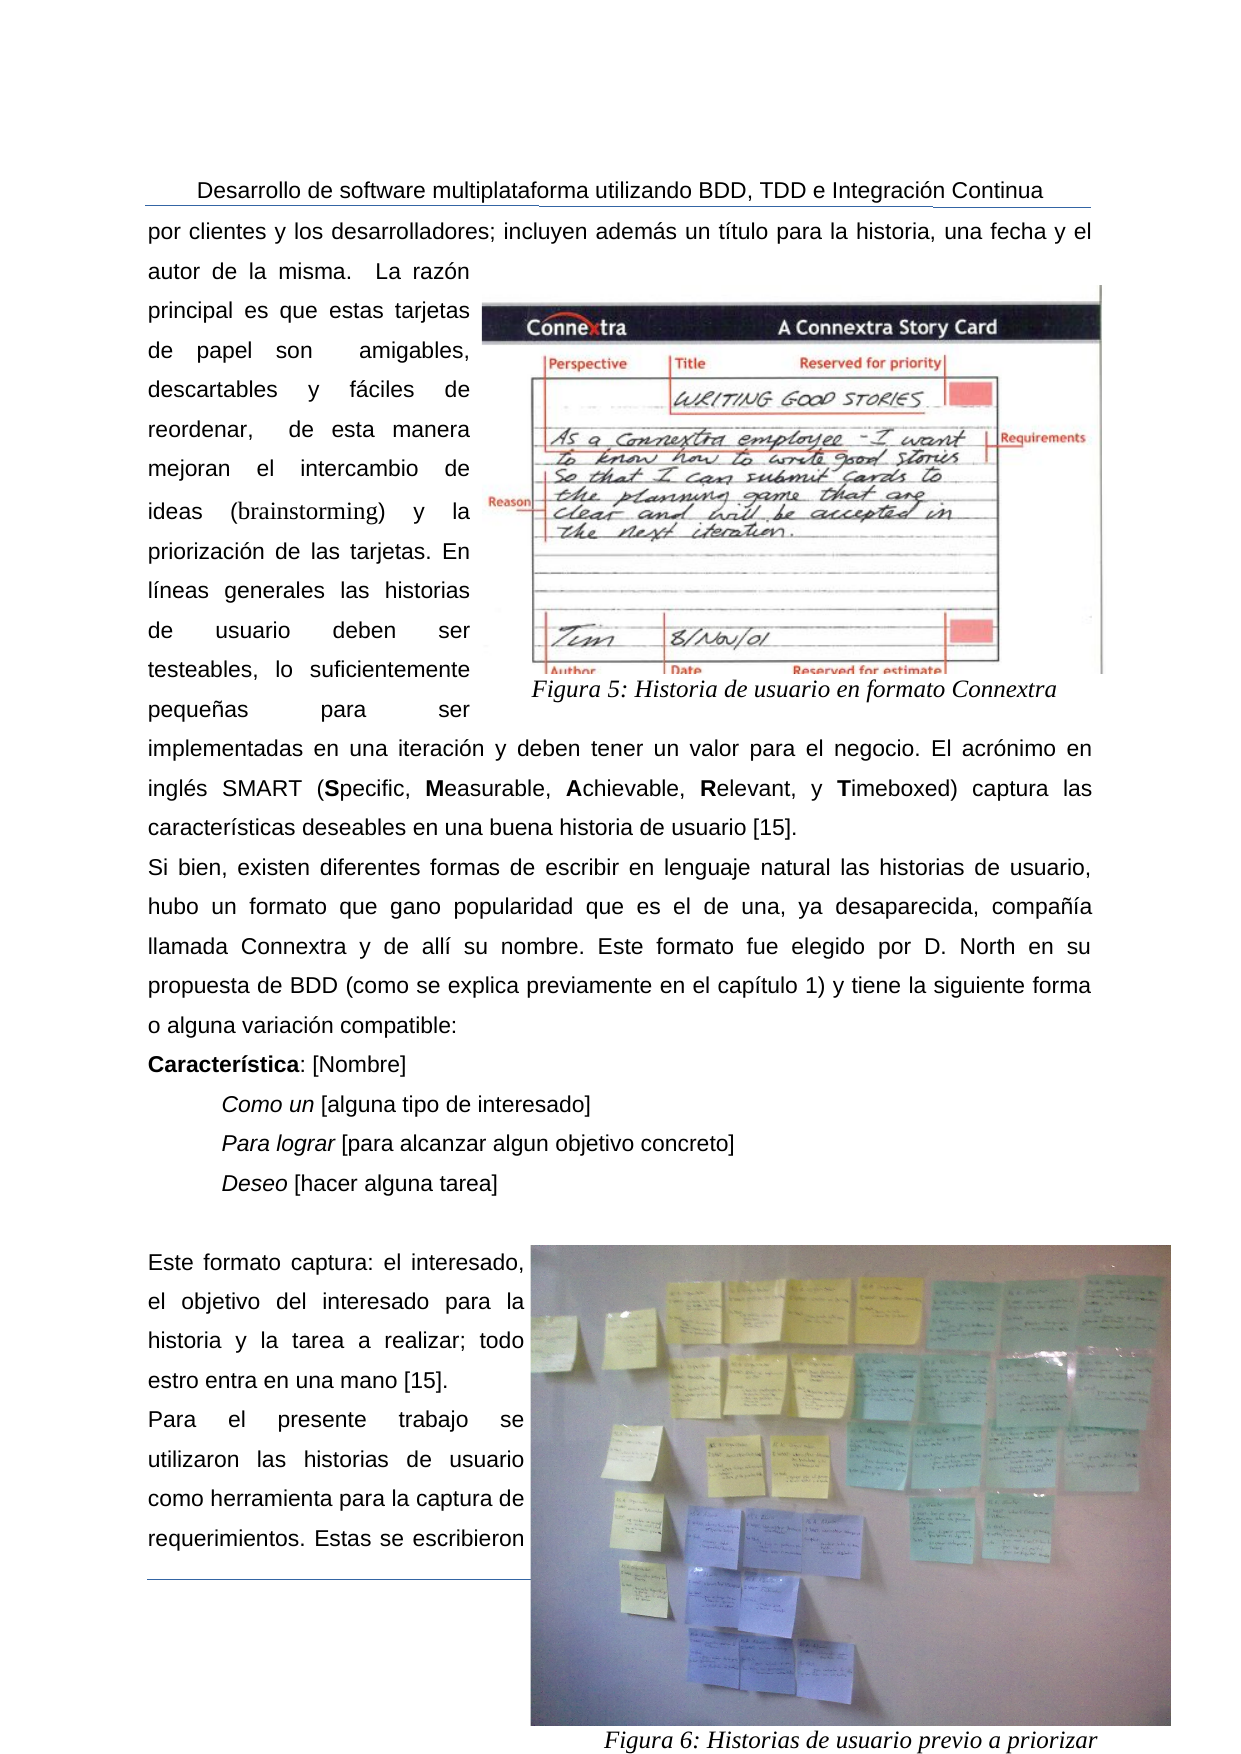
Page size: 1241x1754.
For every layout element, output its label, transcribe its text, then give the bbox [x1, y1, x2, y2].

text Deseo [hacer alguna tarea] [148, 1169, 1093, 1196]
text Figura 5: Historia de usuario en formato Connextra [482, 674, 1107, 702]
text Si bien, existen diferentes formas de escribir en lenguaje natural las historias de usuario, hubo un formato que gano popularidad que es el de una, ya desaparecida, compañía llamada Connextra y de allí su nombre. Este formato fue elegido por D. North en su propuesta de BDD (como se explica previamente en el capítulo 1) y tiene la siguiente forma o alguna variación compatible: [148, 854, 1093, 1038]
text Como un [alguna tipo de interesado] [148, 1091, 1093, 1117]
text Para lograr [para alcanzar algun objetivo concreto] [148, 1130, 1093, 1156]
text Para el presente trabajo se utilizaron las historias de usuario como herramienta para la captura de requerimientos. Estas se escribieron [148, 1406, 530, 1551]
text Característica: [Nombre] [148, 1051, 1093, 1077]
text Figura 6: Historias de usuario previo a priorizar [531, 1726, 1171, 1754]
text Este formato captura: el interesado, el objetivo del interesado para la historia y la tarea a realizar; todo estro entra en una mano [15]. [148, 1248, 530, 1393]
picture [530, 1245, 1171, 1726]
picture [481, 285, 1107, 674]
text por clientes y los desarrolladores; incluyen además un título para la historia, una fecha y el autor de la misma. La razón principal es que estas tarjetas de papel son amigables, descartables y fáciles de reordenar, de esta manera mejoran el intercambio de ideas (brainstorming) y la priorización de las tarjetas. En líneas generales las historias de usuario deben ser testeables, lo suficientemente pequeñas para ser implementadas en una iteración y deben tener un valor para el negocio. El acrónimo en inglés SMART (Specific, Measurable, Achievable, Relevant, y Timeboxed) captura las características deseables en una buena historia de usuario [15]. [148, 218, 1093, 841]
